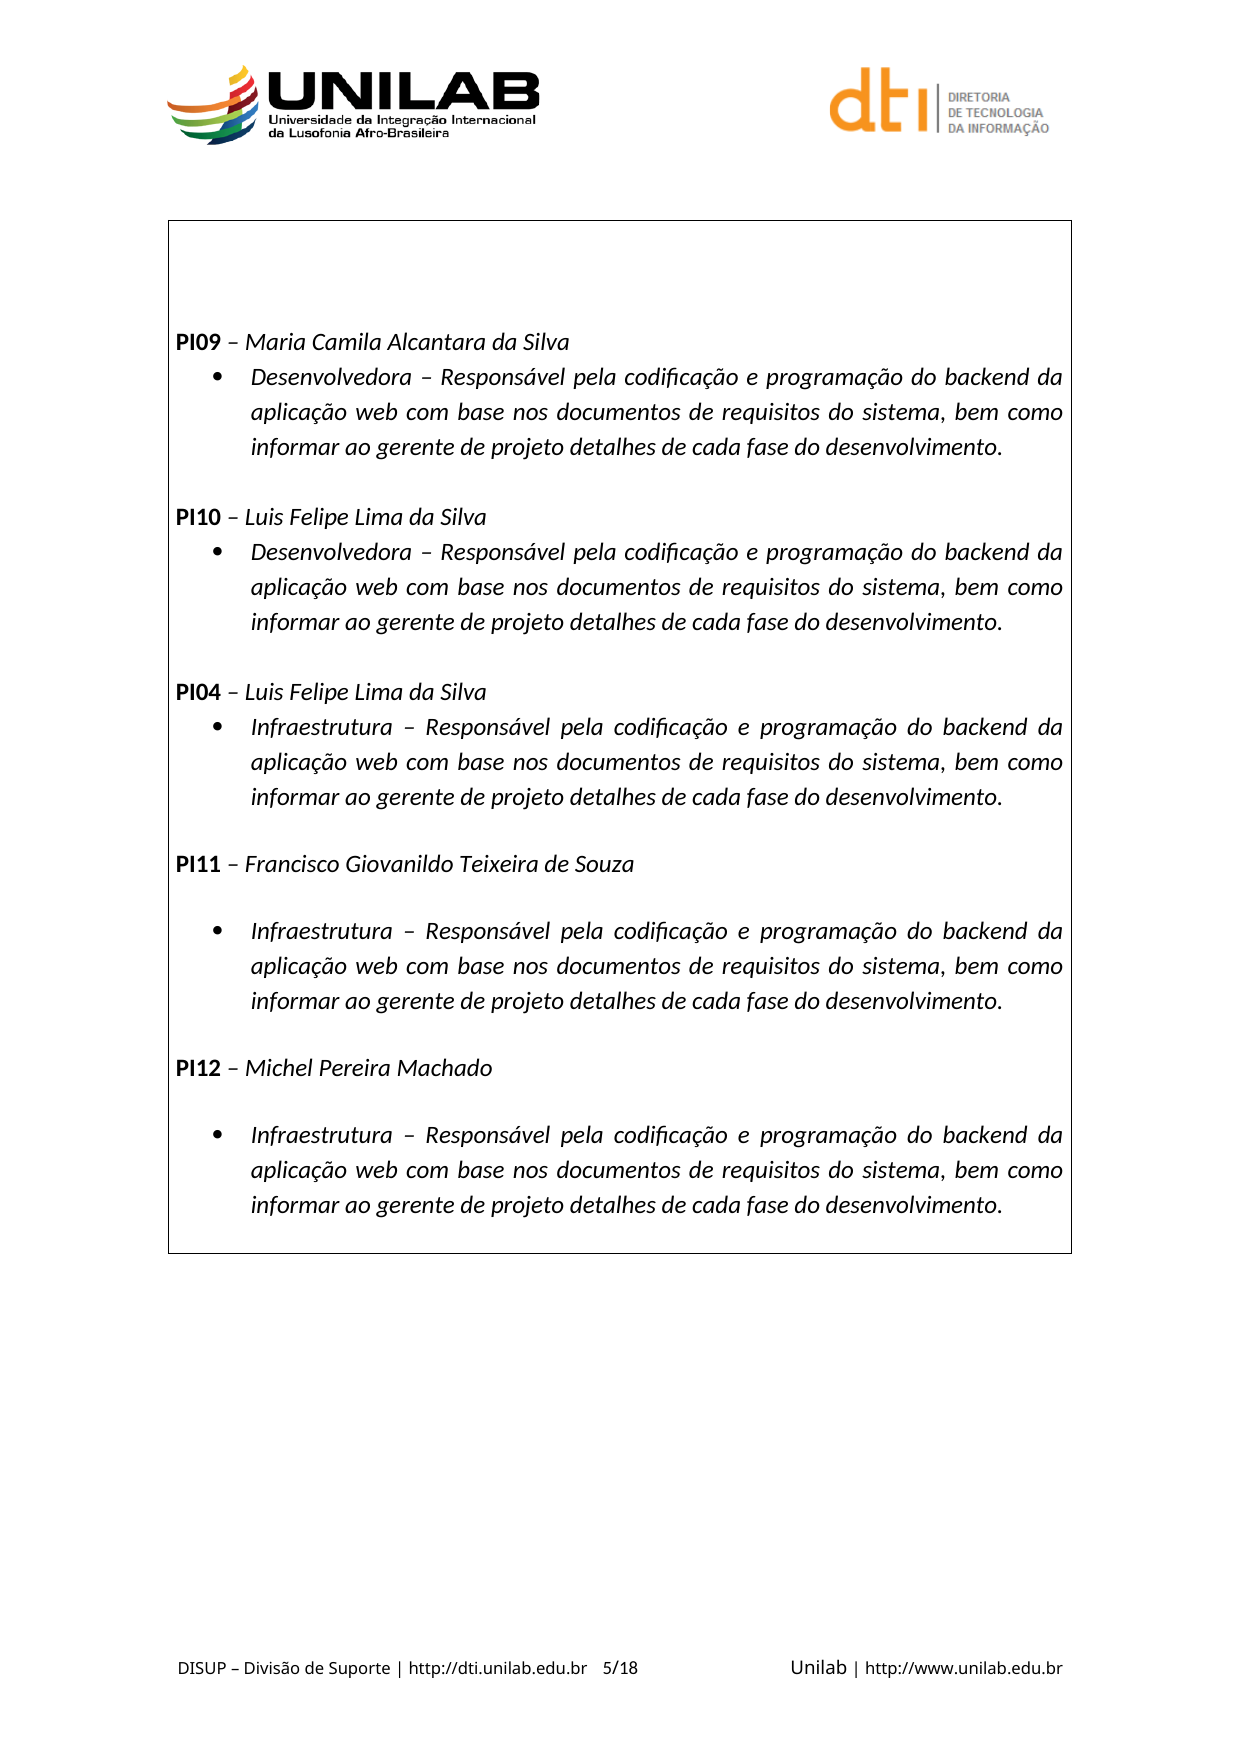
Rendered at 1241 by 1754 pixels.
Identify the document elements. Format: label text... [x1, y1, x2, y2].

table_cell PI09 – Maria Camila Alcantara da Silva Desenvolvedora – Responsável pela codificação e programação do backend da aplicação web com base nos documentos de requisitos do sistema, bem como informar ao gerente de projeto detalhes de cada fase do desenvolvimento. PI10 – Luis Felipe Lima da Silva Desenvolvedora – Responsável pela codificação e programação do backend da aplicação web com base nos documentos de requisitos do sistema, bem como informar ao gerente de projeto detalhes de cada fase do desenvolvimento. PI04 – Luis Felipe Lima da Silva Infraestrutura – Responsável pela codificação e programação do backend da aplicação web com base nos documentos de requisitos do sistema, bem como informar ao gerente de projeto detalhes de cada fase do desenvolvimento. PI11 – Francisco Giovanildo Teixeira de Souza Infraestrutura – Responsável pela codificação e programação do backend da aplicação web com base nos documentos de requisitos do sistema, bem como informar ao gerente de projeto detalhes de cada fase do desenvolvimento. PI12 – Michel Pereira Machado Infraestrutura – Responsável pela codificação e programação do backend da aplicação web com base nos documentos de requisitos do sistema, bem como informar ao gerente de projeto detalhes de cada fase do desenvolvimento. [169, 221, 1071, 1252]
picture [829, 56, 1057, 145]
